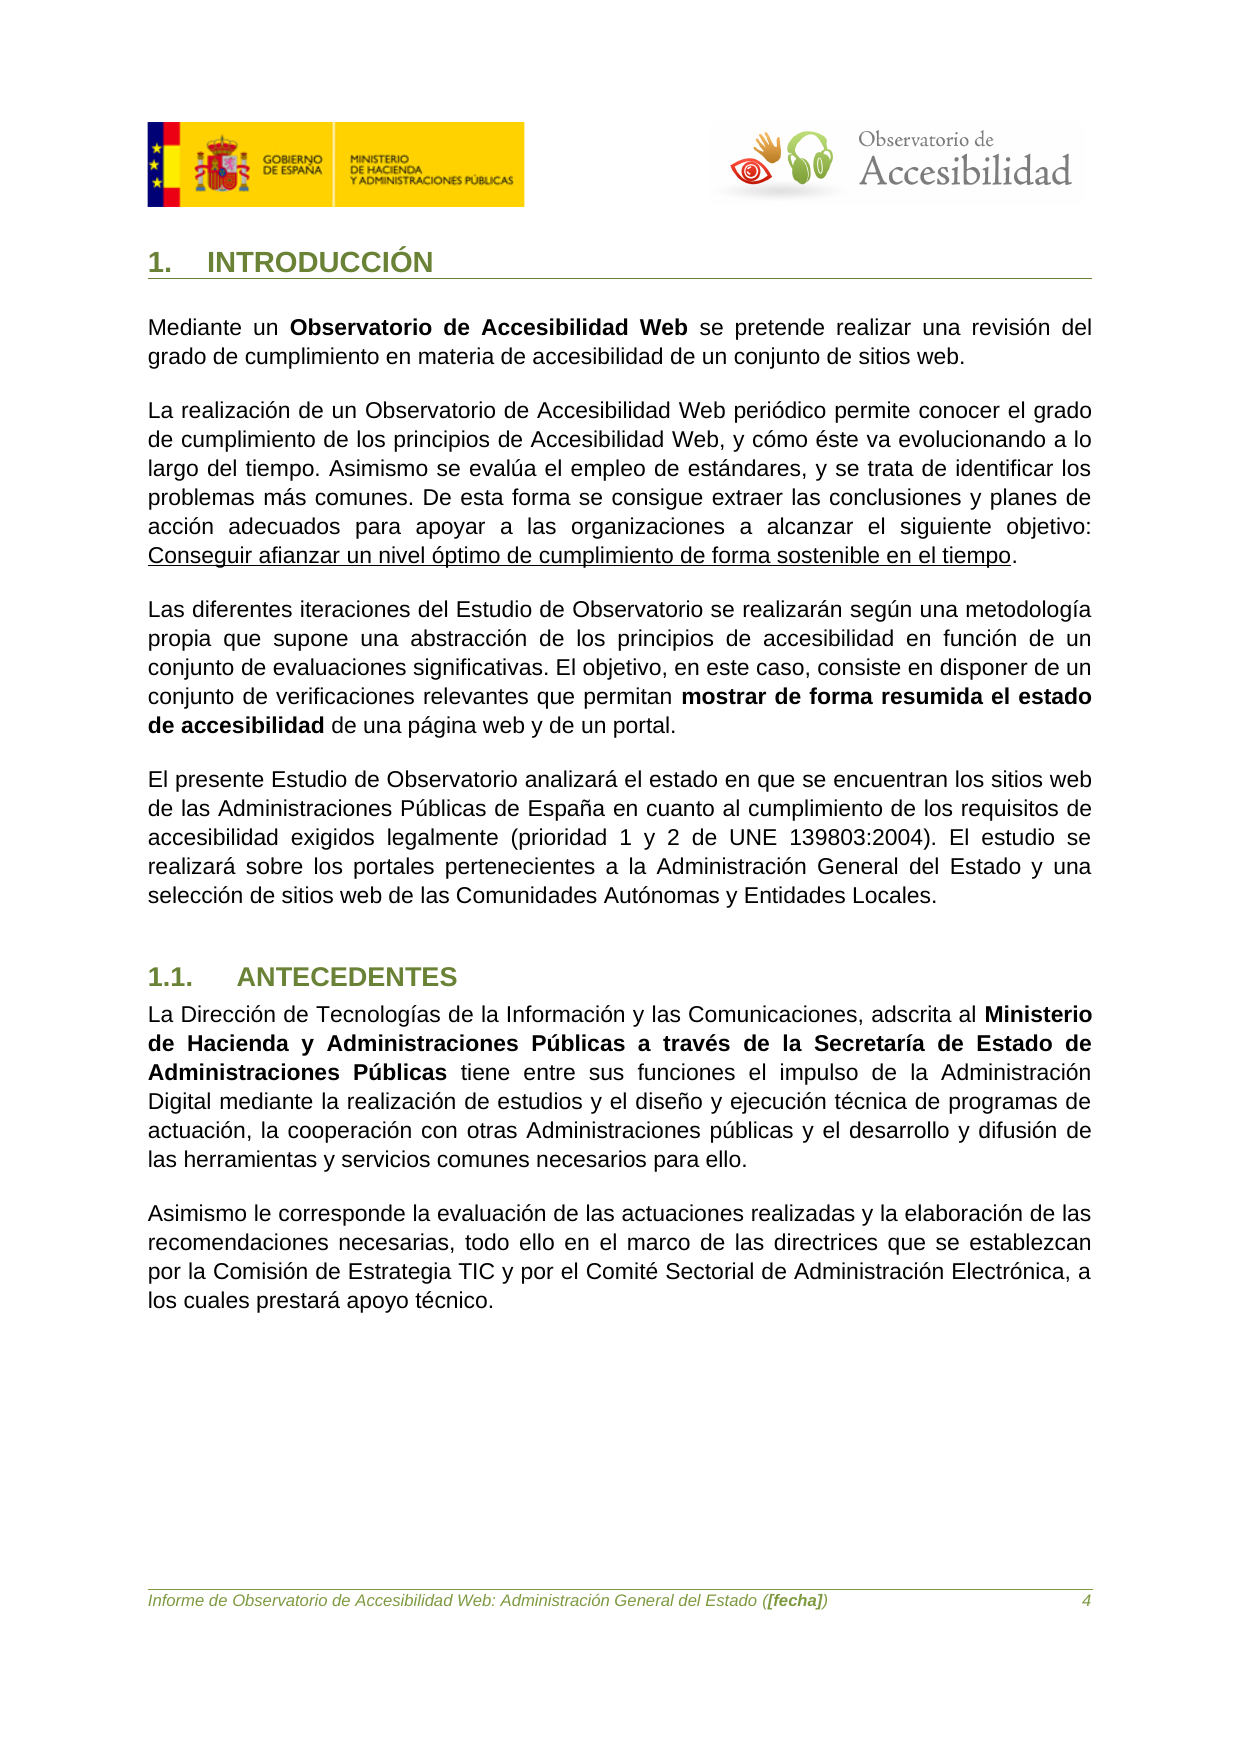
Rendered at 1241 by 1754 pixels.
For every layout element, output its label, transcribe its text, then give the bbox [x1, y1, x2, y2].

text Mediante un Observatorio de Accesibilidad Web se pretende realizar una revisión del grado de cumplimiento en materia de accesibilidad de un conjunto de sitios web. [148, 314, 1092, 369]
text La Dirección de Tecnologías de la Información y las Comunicaciones, adscrita al Ministerio de Hacienda y Administraciones Públicas a través de la Secretaría de Estado de Administraciones Públicas tiene entre sus funciones el impulso de la Administración Digital mediante la realización de estudios y el diseño y ejecución técnica de programas de actuación, la cooperación con otras Administraciones públicas y el desarrollo y difusión de las herramientas y servicios comunes necesarios para ello. [148, 1001, 1092, 1172]
list Introducción [148, 245, 1092, 278]
text El presente Estudio de Observatorio analizará el estado en que se encuentran los sitios web de las Administraciones Públicas de España en cuanto al cumplimiento de los requisitos de accesibilidad exigidos legalmente (prioridad 1 y 2 de UNE 139803:2004). El estudio se realizará sobre los portales pertenecientes a la Administración General del Estado y una selección de sitios web de las Comunidades Autónomas y Entidades Locales. [148, 766, 1092, 908]
text Las diferentes iteraciones del Estudio de Observatorio se realizarán según una metodología propia que supone una abstracción de los principios de accesibilidad en función de un conjunto de evaluaciones significativas. El objetivo, en este caso, consiste en disponer de un conjunto de verificaciones relevantes que permitan mostrar de forma resumida el estado de accesibilidad de una página web y de un portal. [148, 596, 1092, 738]
list Antecedentes [148, 961, 1092, 992]
text La realización de un Observatorio de Accesibilidad Web periódico permite conocer el grado de cumplimiento de los principios de Accesibilidad Web, y cómo éste va evolucionando a lo largo del tiempo. Asimismo se evalúa el empleo de estándares, y se trata de identificar los problemas más comunes. De esta forma se consigue extraer las conclusiones y planes de acción adecuados para apoyar a las organizaciones a alcanzar el siguiente objetivo: Conseguir afianzar un nivel óptimo de cumplimiento de forma sostenible en el tiempo. [148, 397, 1092, 568]
text Asimismo le corresponde la evaluación de las actuaciones realizadas y la elaboración de las recomendaciones necesarias, todo ello en el marco de las directrices que se establezcan por la Comisión de Estrategia TIC y por el Comité Sectorial de Administración Electrónica, a los cuales prestará apoyo técnico. [148, 1200, 1092, 1313]
picture [147, 122, 525, 207]
picture [710, 122, 1086, 205]
